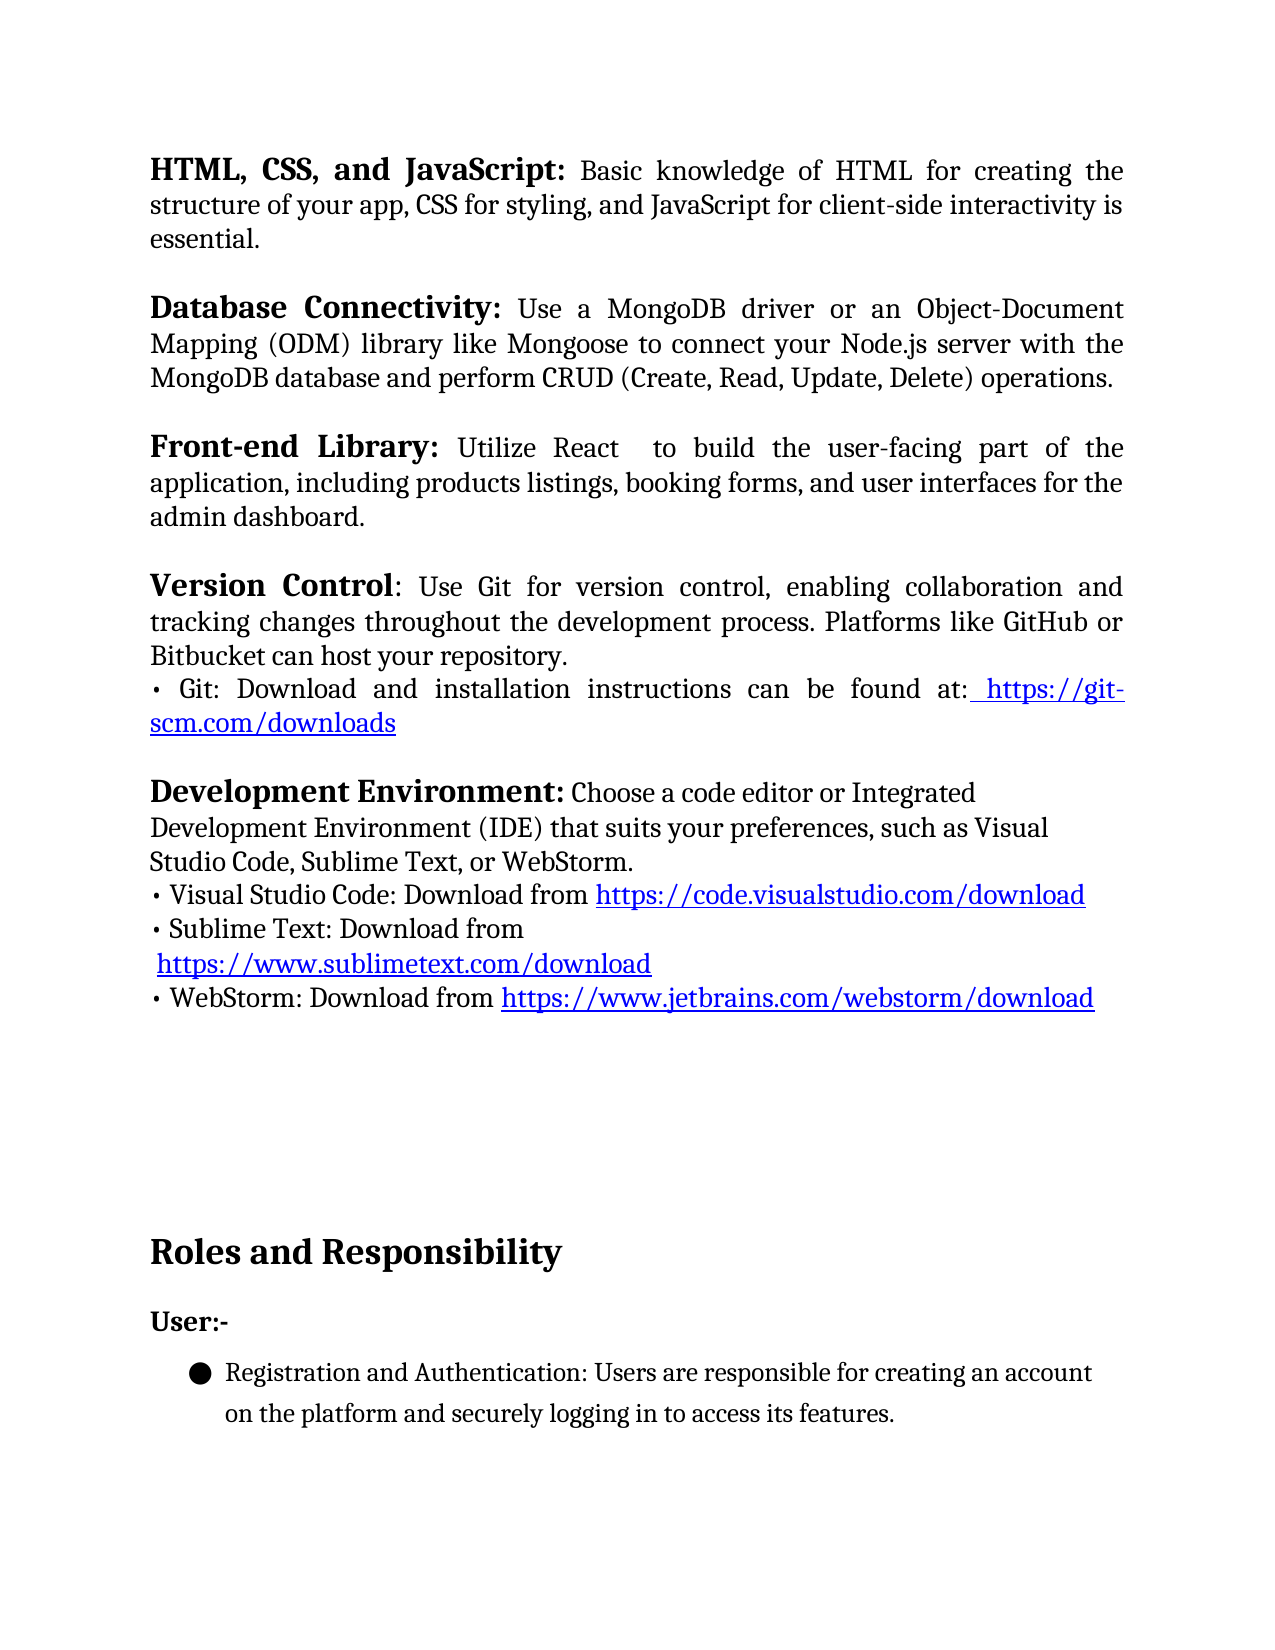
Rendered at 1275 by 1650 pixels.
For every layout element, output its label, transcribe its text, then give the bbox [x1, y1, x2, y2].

text • Sublime Text: Download from [150, 913, 1125, 946]
text Roles and Responsibility [150, 1231, 1125, 1274]
text Development Environment: Choose a code editor or Integrated Development Environment (IDE) that suits your preferences, such as Visual Studio Code, Sublime Text, or WebStorm. [150, 773, 1125, 878]
text HTML, CSS, and JavaScript: Basic knowledge of HTML for creating the structure of your app, CSS for styling, and JavaScript for client-side interactivity is essential. [150, 150, 1125, 255]
text User:- [150, 1305, 1125, 1338]
text Front-end Library: Utilize React to build the user-facing part of the application, including products listings, booking forms, and user interfaces for the admin dashboard. [150, 428, 1125, 533]
text • Visual Studio Code: Download from https://code.visualstudio.com/download [150, 878, 1125, 912]
text • Git: Download and installation instructions can be found at: https://git-scm.com/downloads [150, 672, 1125, 739]
text • WebStorm: Download from https://www.jetbrains.com/webstorm/download [150, 981, 1125, 1015]
list Registration and Authentication: Users are responsible for creating an account on the platform and securely logging in to access its features. [187, 1338, 1125, 1429]
text https://www.sublimetext.com/download [150, 947, 1125, 981]
text Version Control: Use Git for version control, enabling collaboration and tracking changes throughout the development process. Platforms like GitHub or Bitbucket can host your repository. [150, 567, 1125, 672]
text Database Connectivity: Use a MongoDB driver or an Object-Document Mapping (ODM) library like Mongoose to connect your Node.js server with the MongoDB database and perform CRUD (Create, Read, Update, Delete) operations. [150, 289, 1125, 394]
